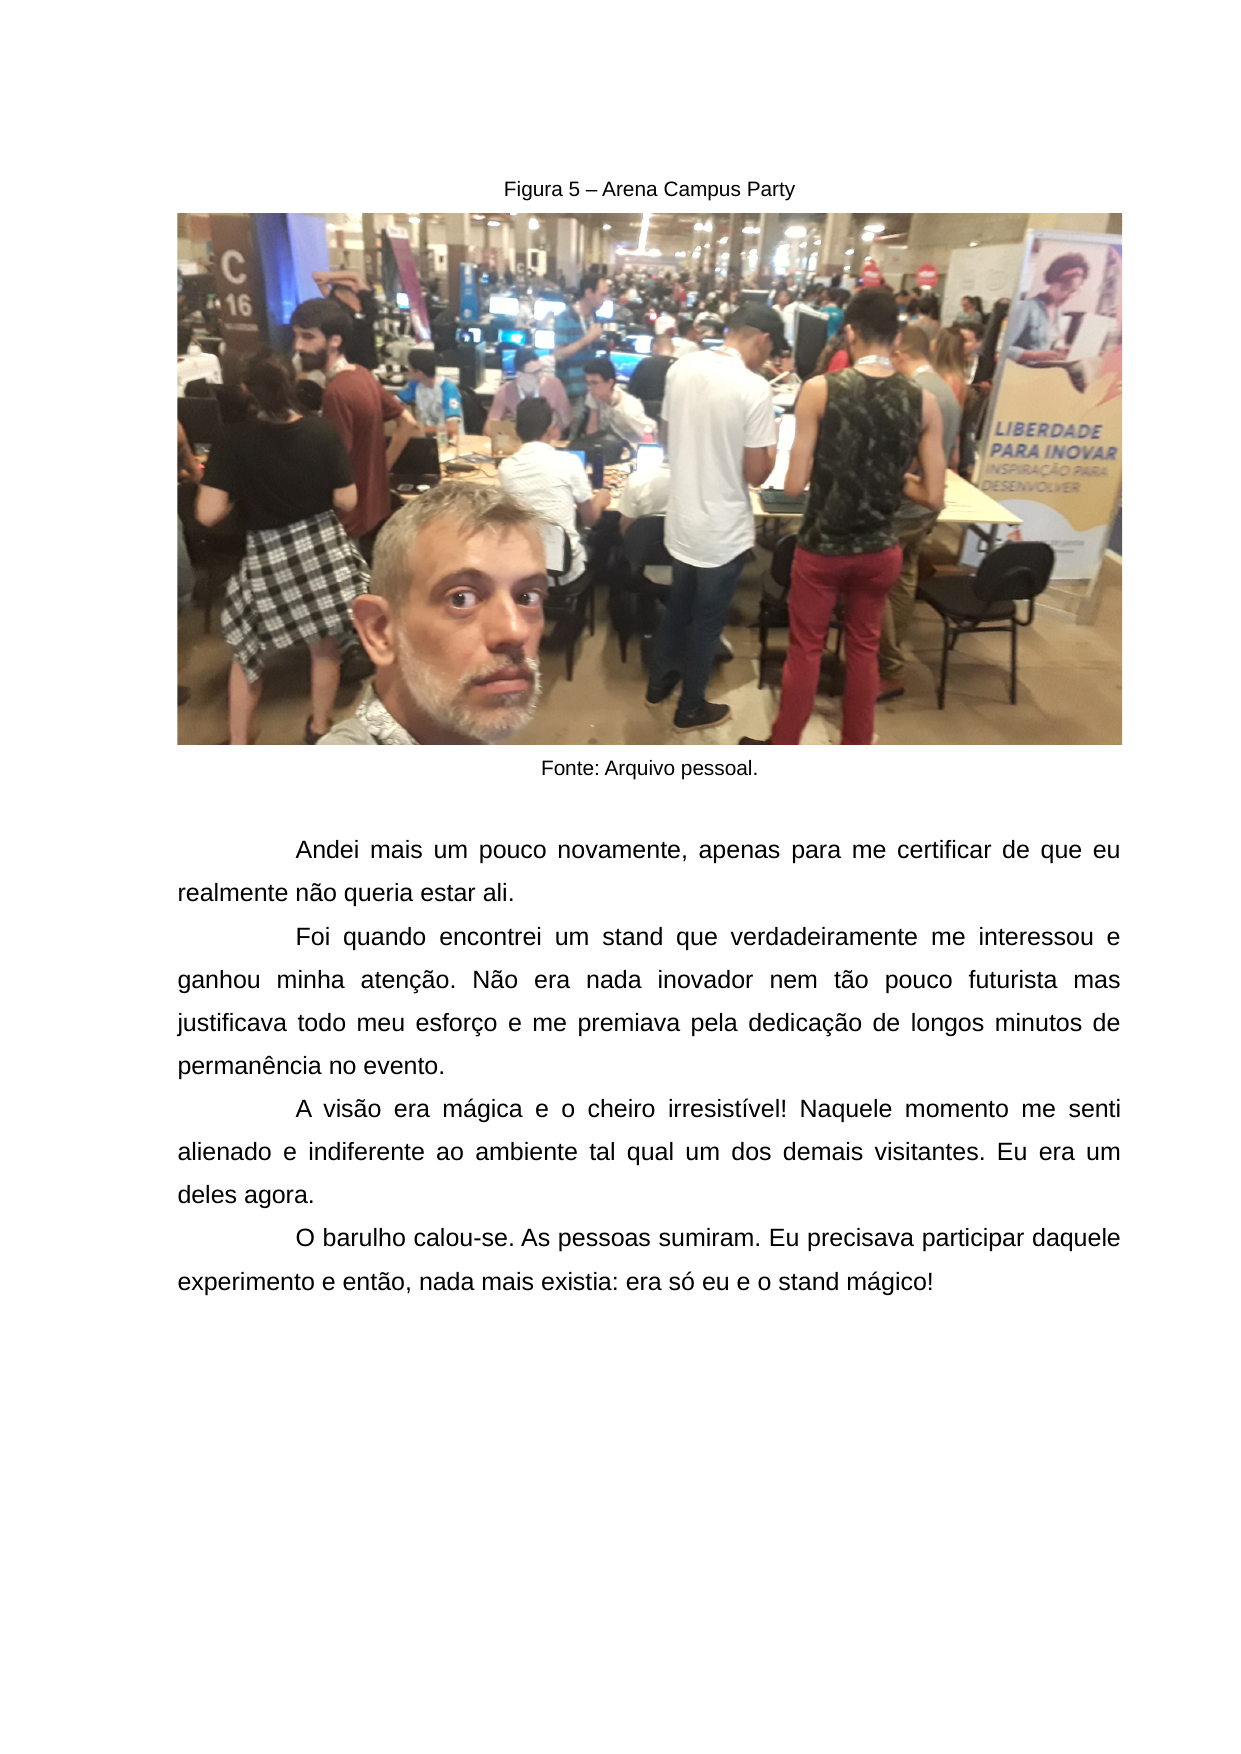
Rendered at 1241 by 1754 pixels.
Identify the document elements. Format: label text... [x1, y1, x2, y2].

text O barulho calou-se. As pessoas sumiram. Eu precisava participar daquele experimento e então, nada mais existia: era só eu e o stand mágico! [177, 1223, 1122, 1295]
text Fonte: Arquivo pessoal. [177, 745, 1122, 780]
text A visão era mágica e o cheiro irresistível! Naquele momento me senti alienado e indiferente ao ambiente tal qual um dos demais visitantes. Eu era um deles agora. [177, 1094, 1122, 1209]
text Foi quando encontrei um stand que verdadeiramente me interessou e ganhou minha atenção. Não era nada inovador nem tão pouco futurista mas justificava todo meu esforço e me premiava pela dedicação de longos minutos de permanência no evento. [177, 922, 1122, 1080]
text Andei mais um pouco novamente, apenas para me certificar de que eu realmente não queria estar ali. [177, 835, 1122, 907]
text Figura 5 – Arena Campus Party [177, 177, 1122, 201]
picture [177, 213, 1123, 745]
